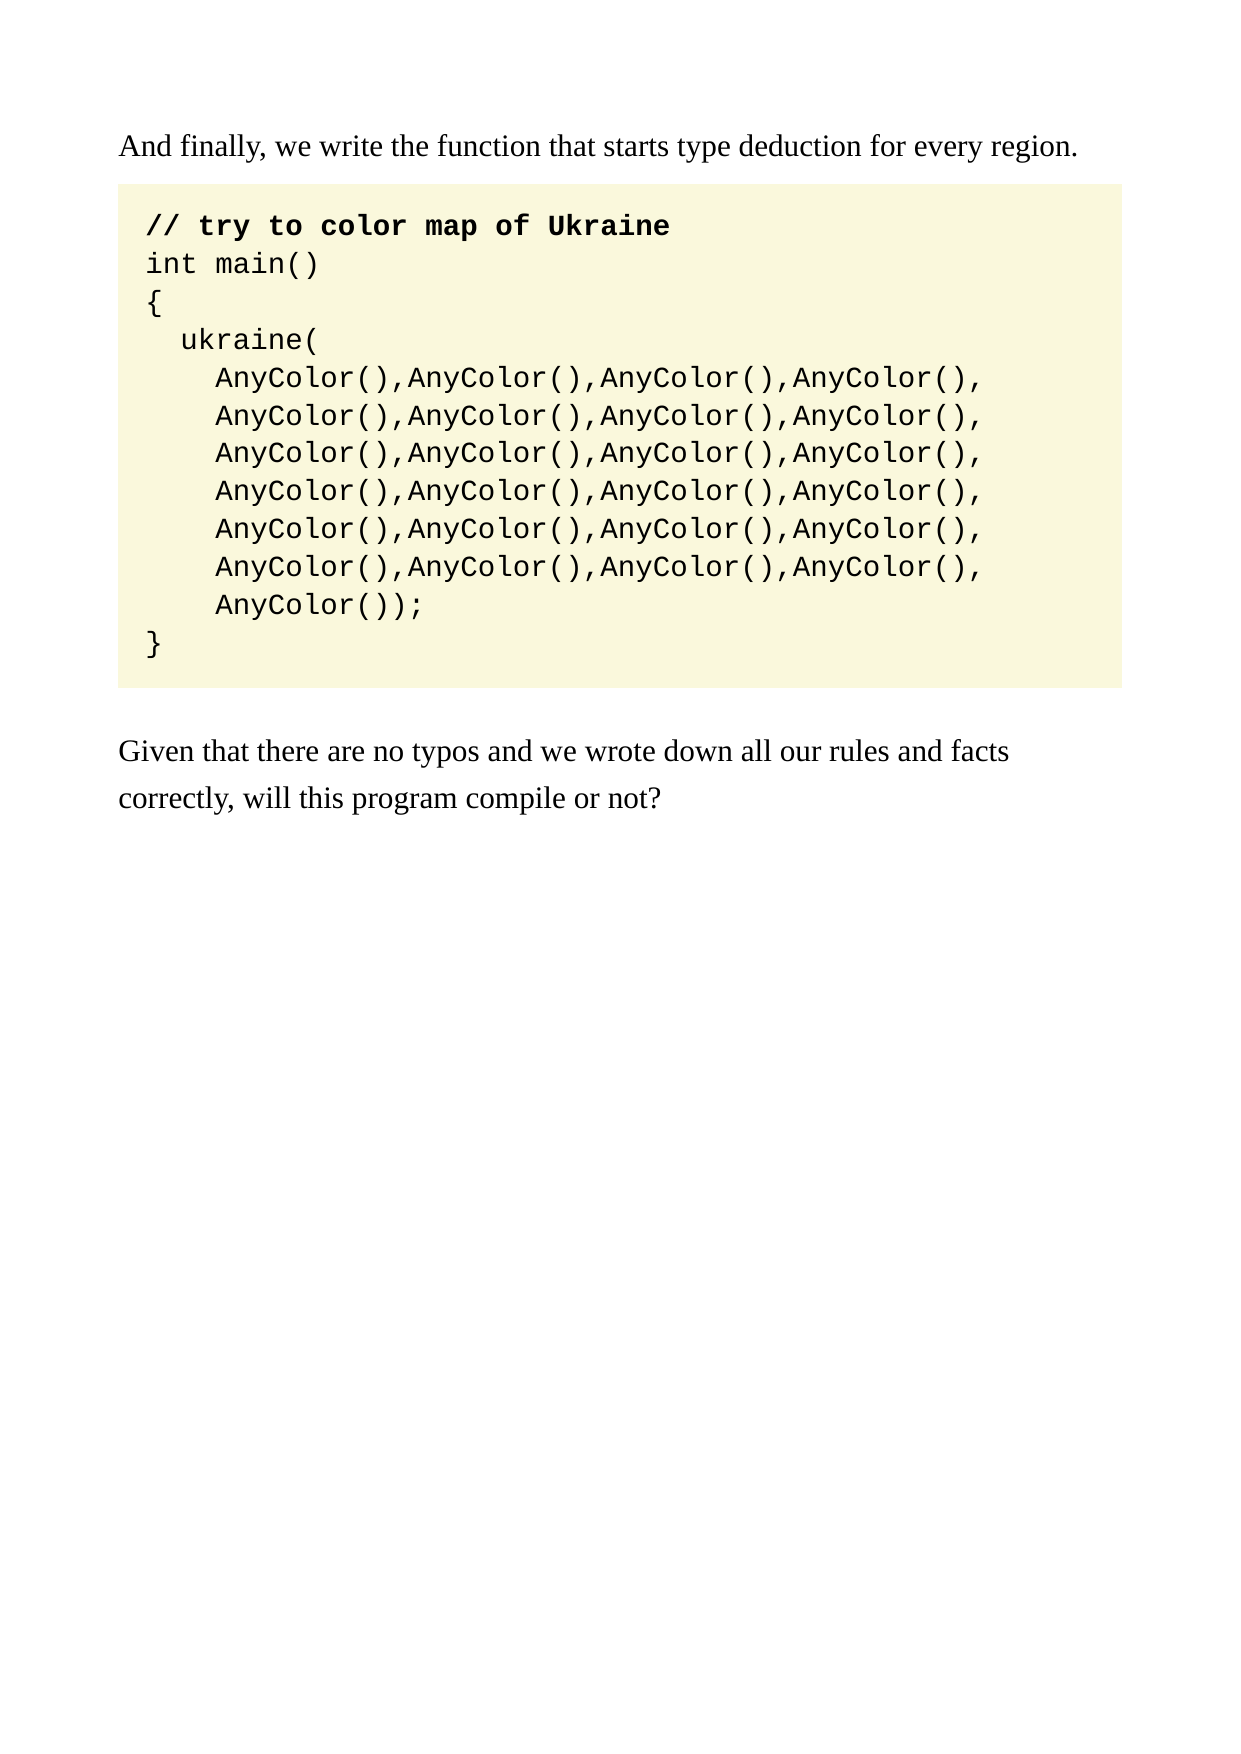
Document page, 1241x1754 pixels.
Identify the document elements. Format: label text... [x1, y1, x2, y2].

text And finally, we write the function that starts type deduction for every region. [118, 118, 1122, 166]
text AnyColor(),AnyColor(),AnyColor(),AnyColor(), [118, 449, 1122, 487]
text AnyColor(),AnyColor(),AnyColor(),AnyColor(), [118, 487, 1122, 525]
text AnyColor(),AnyColor(),AnyColor(),AnyColor(), [118, 412, 1122, 449]
text } [118, 601, 1122, 688]
text AnyColor(),AnyColor(),AnyColor(),AnyColor(), [118, 374, 1122, 412]
text AnyColor()); [118, 563, 1122, 601]
text // try to color map of Ukraine [118, 184, 1122, 222]
text AnyColor(),AnyColor(),AnyColor(),AnyColor(), [118, 525, 1122, 563]
text Given that there are no typos and we wrote down all our rules and facts correctly, will this program compile or not? [118, 723, 1122, 819]
text ukraine( [118, 298, 1122, 336]
text AnyColor(),AnyColor(),AnyColor(),AnyColor(), [118, 336, 1122, 374]
text { [118, 260, 1122, 298]
text int main() [118, 222, 1122, 260]
